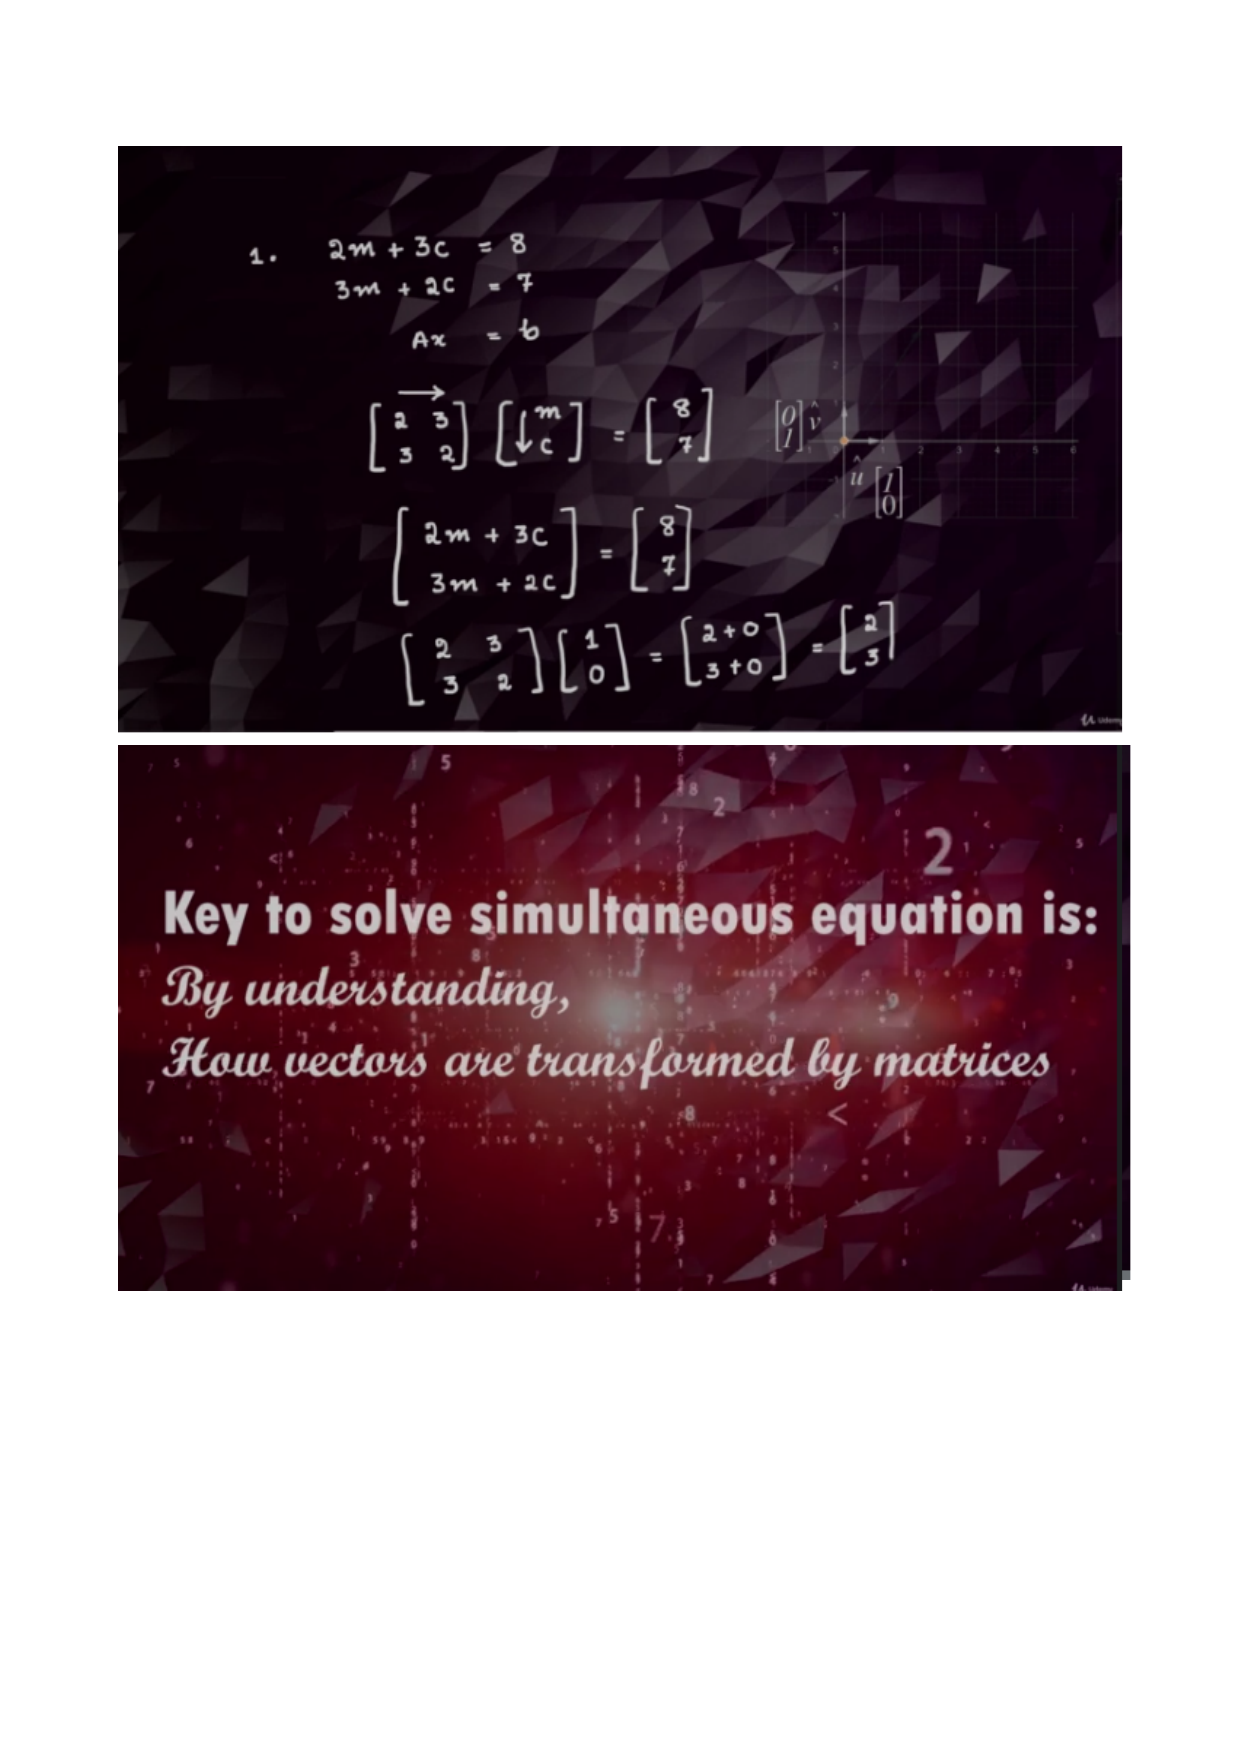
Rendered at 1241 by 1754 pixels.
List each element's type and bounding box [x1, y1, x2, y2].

picture [118, 146, 1131, 1291]
